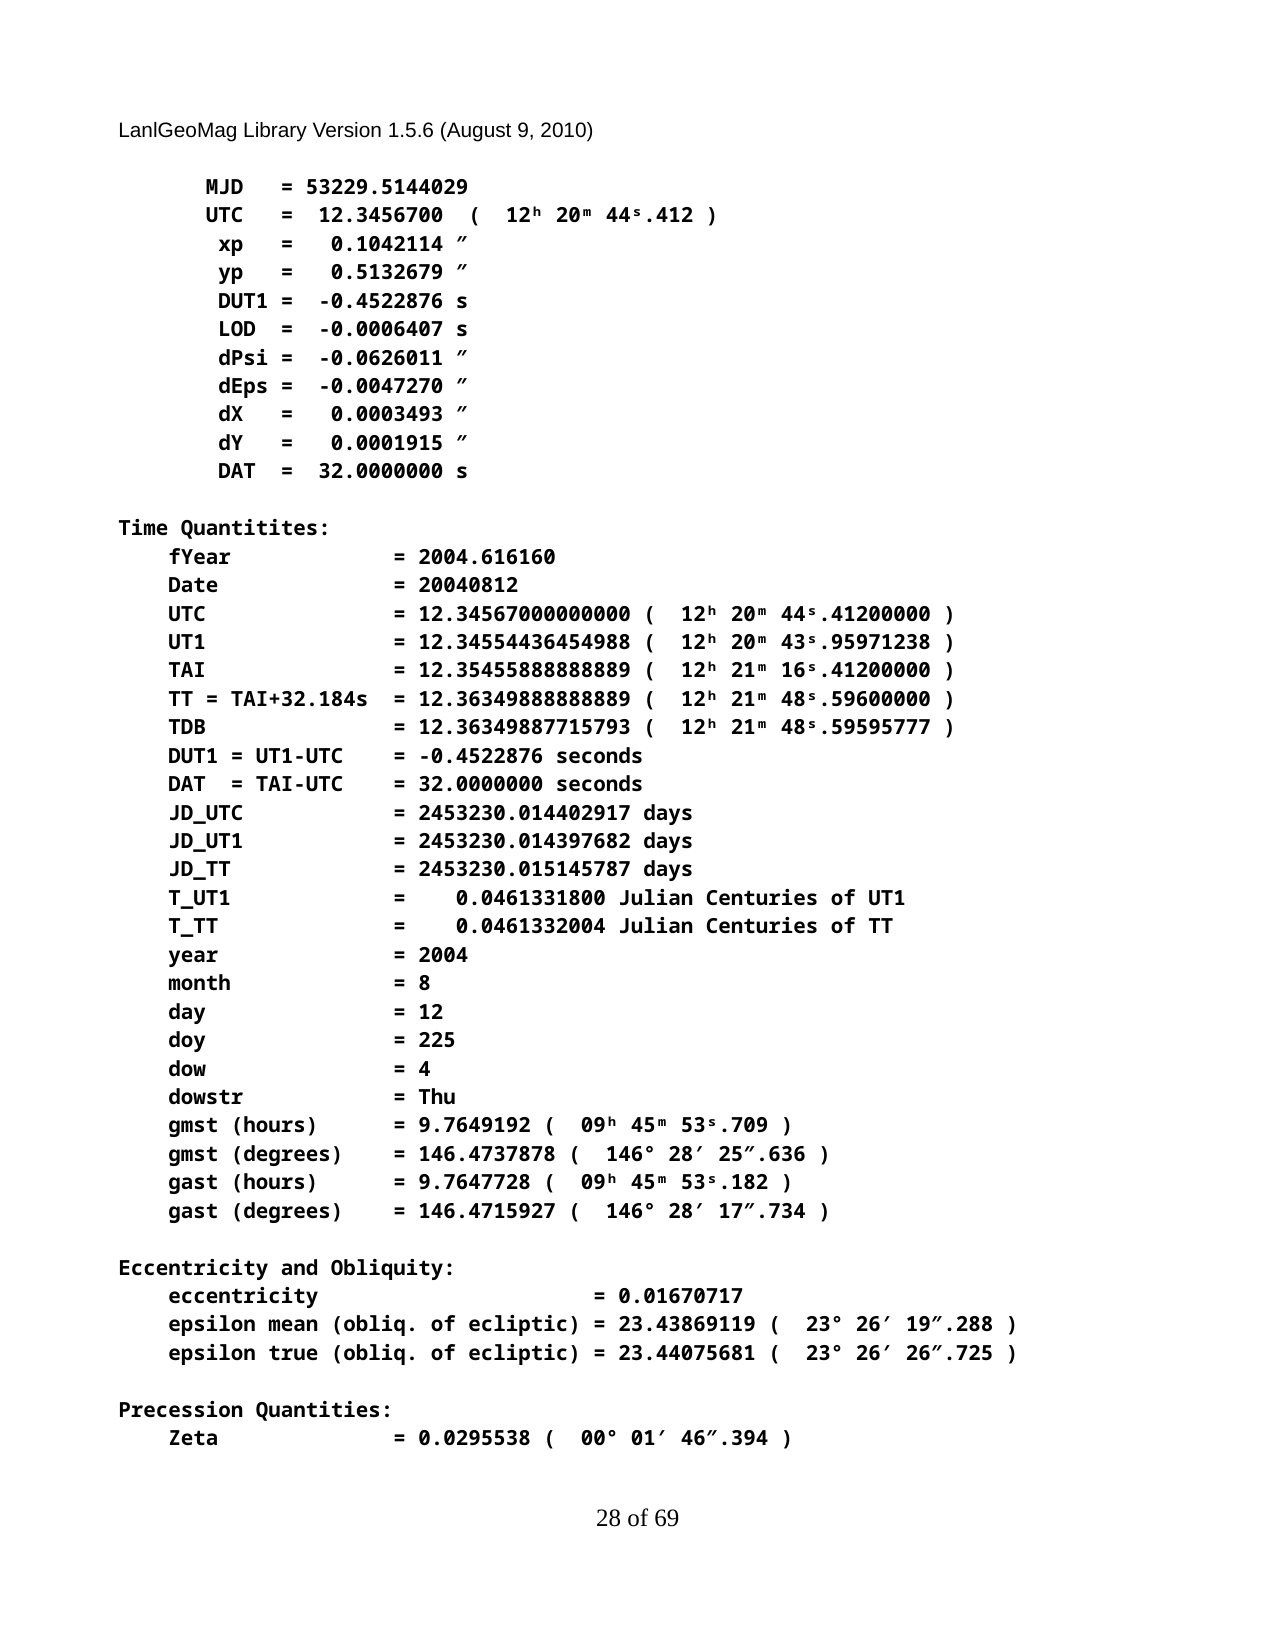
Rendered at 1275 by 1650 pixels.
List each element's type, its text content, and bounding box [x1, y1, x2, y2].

text JD_UT1 = 2453230.014397682 days [118, 826, 1157, 854]
text DUT1 = -0.4522876 s [118, 286, 1157, 314]
text Time Quantitites: [118, 513, 1157, 542]
text Zeta = 0.0295538 ( 00° 01′ 46″.394 ) [118, 1423, 1157, 1452]
text TT = TAI+32.184s = 12.36349888888889 ( 12ʰ 21ᵐ 48ˢ.59600000 ) [118, 684, 1157, 712]
text year = 2004 [118, 940, 1157, 968]
text eccentricity = 0.01670717 [118, 1281, 1157, 1309]
text UT1 = 12.34554436454988 ( 12ʰ 20ᵐ 43ˢ.95971238 ) [118, 627, 1157, 656]
text yp = 0.5132679 ″ [118, 257, 1157, 286]
text gast (hours) = 9.7647728 ( 09ʰ 45ᵐ 53ˢ.182 ) [118, 1167, 1157, 1196]
text TAI = 12.35455888888889 ( 12ʰ 21ᵐ 16ˢ.41200000 ) [118, 656, 1157, 684]
text DAT = TAI-UTC = 32.0000000 seconds [118, 769, 1157, 798]
text month = 8 [118, 968, 1157, 997]
text doy = 225 [118, 1025, 1157, 1054]
text fYear = 2004.616160 [118, 542, 1157, 570]
text dY = 0.0001915 ″ [118, 428, 1157, 456]
text Date = 20040812 [118, 570, 1157, 599]
text UTC = 12.3456700 ( 12ʰ 20ᵐ 44ˢ.412 ) [118, 201, 1157, 229]
text xp = 0.1042114 ″ [118, 229, 1157, 257]
text epsilon true (obliq. of ecliptic) = 23.44075681 ( 23° 26′ 26″.725 ) [118, 1338, 1157, 1366]
text gmst (degrees) = 146.4737878 ( 146° 28′ 25″.636 ) [118, 1139, 1157, 1167]
text T_UT1 = 0.0461331800 Julian Centuries of UT1 [118, 883, 1157, 911]
text gmst (hours) = 9.7649192 ( 09ʰ 45ᵐ 53ˢ.709 ) [118, 1111, 1157, 1139]
text dX = 0.0003493 ″ [118, 399, 1157, 428]
text Precession Quantities: [118, 1395, 1157, 1423]
text DUT1 = UT1-UTC = -0.4522876 seconds [118, 741, 1157, 769]
text gast (degrees) = 146.4715927 ( 146° 28′ 17″.734 ) [118, 1196, 1157, 1224]
text UTC = 12.34567000000000 ( 12ʰ 20ᵐ 44ˢ.41200000 ) [118, 599, 1157, 627]
text JD_UTC = 2453230.014402917 days [118, 798, 1157, 826]
text dow = 4 [118, 1054, 1157, 1082]
text epsilon mean (obliq. of ecliptic) = 23.43869119 ( 23° 26′ 19″.288 ) [118, 1309, 1157, 1338]
text MJD = 53229.5144029 [118, 172, 1157, 201]
text T_TT = 0.0461332004 Julian Centuries of TT [118, 911, 1157, 940]
text dEps = -0.0047270 ″ [118, 371, 1157, 399]
text dowstr = Thu [118, 1082, 1157, 1111]
text TDB = 12.36349887715793 ( 12ʰ 21ᵐ 48ˢ.59595777 ) [118, 712, 1157, 741]
text JD_TT = 2453230.015145787 days [118, 854, 1157, 883]
text day = 12 [118, 997, 1157, 1025]
text DAT = 32.0000000 s [118, 456, 1157, 485]
text LOD = -0.0006407 s [118, 314, 1157, 343]
text Eccentricity and Obliquity: [118, 1253, 1157, 1281]
text dPsi = -0.0626011 ″ [118, 343, 1157, 371]
